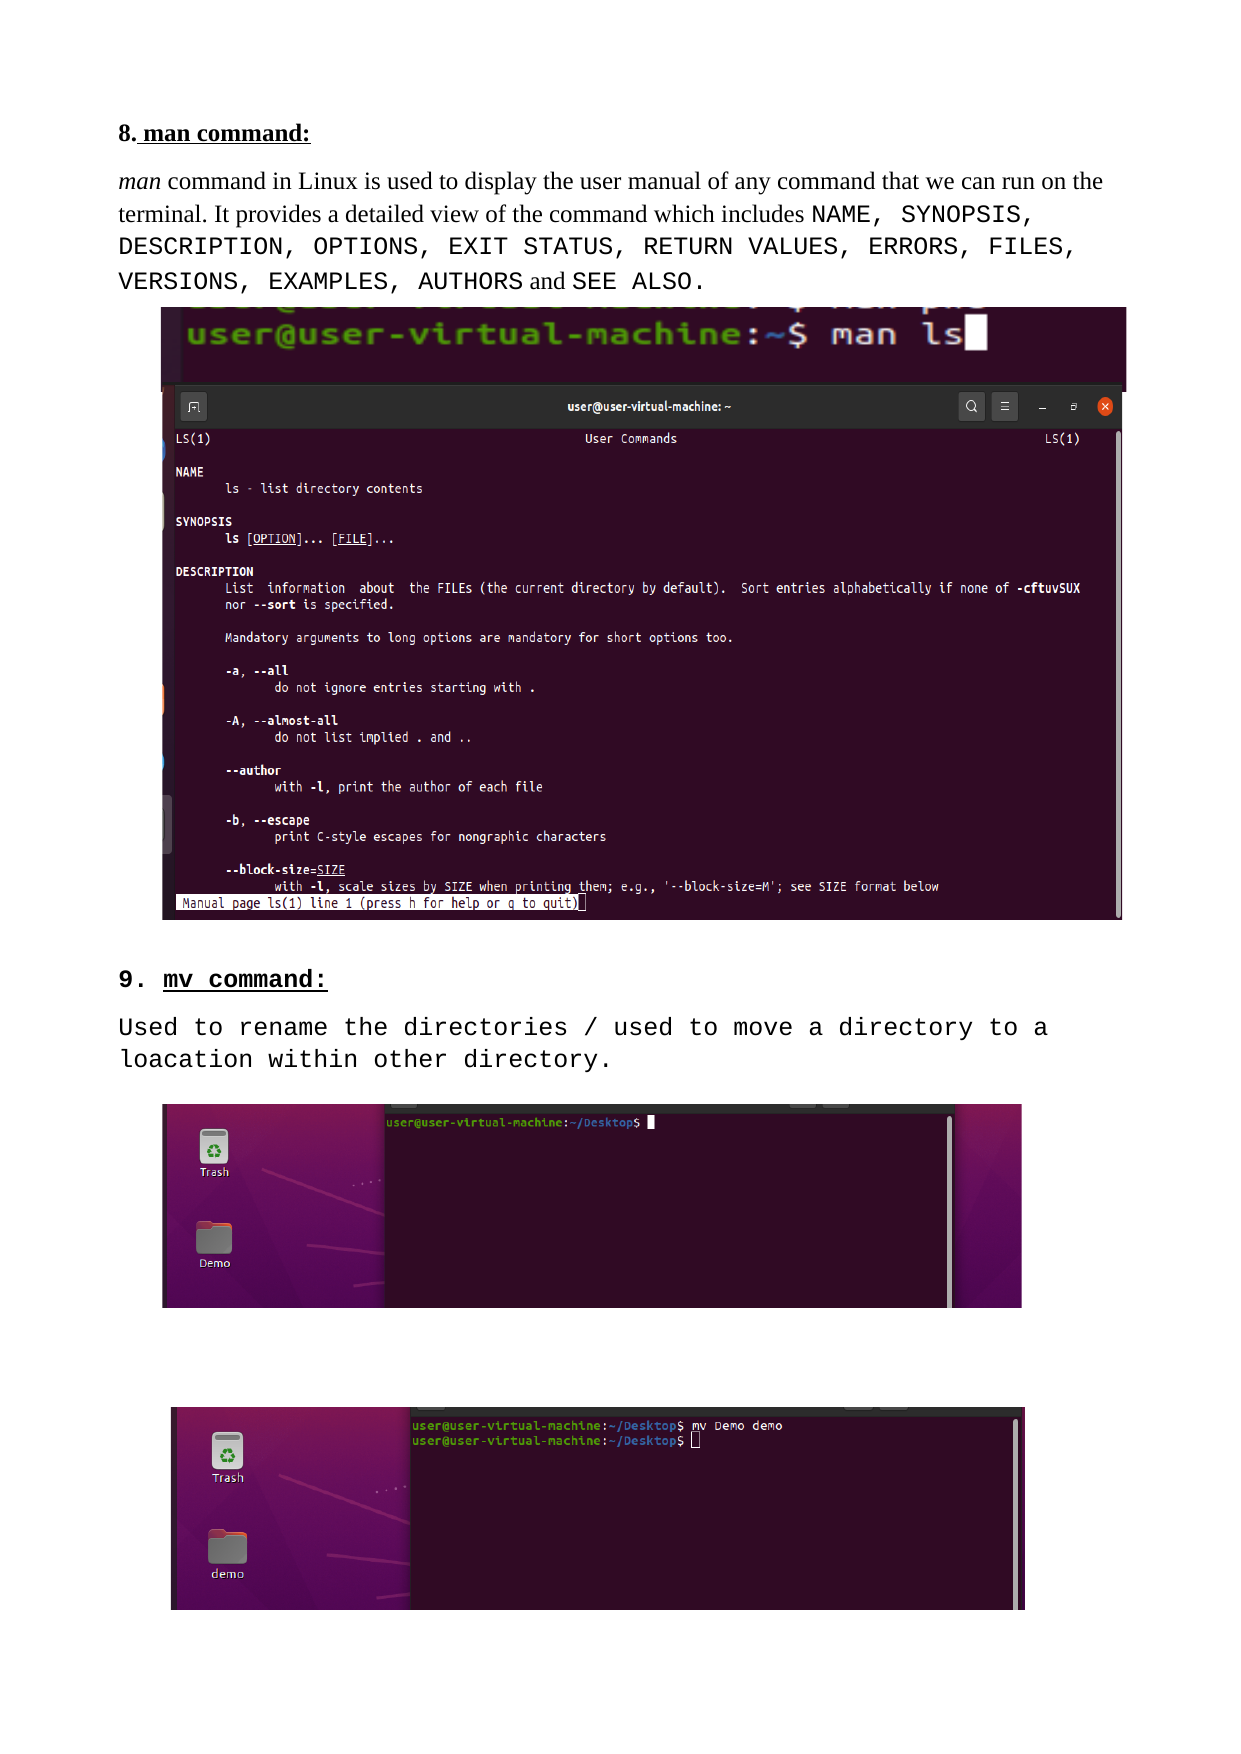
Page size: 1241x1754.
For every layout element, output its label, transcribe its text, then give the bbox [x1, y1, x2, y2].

text 8. man command: [118, 118, 1122, 147]
picture [160, 307, 1123, 920]
text 9. mv command: [118, 967, 1122, 995]
picture [162, 1104, 1022, 1308]
picture [170, 1407, 1025, 1610]
text man command in Linux is used to display the user manual of any command that we can run on the terminal. It provides a detailed view of the command which includes NAME, SYNOPSIS, DESCRIPTION, OPTIONS, EXIT STATUS, RETURN VALUES, ERRORS, FILES, VERSIONS, EXAMPLES, AUTHORS and SEE ALSO. [118, 166, 1122, 297]
text Used to rename the directories / used to move a directory to a loacation within other directory. [118, 1014, 1122, 1075]
